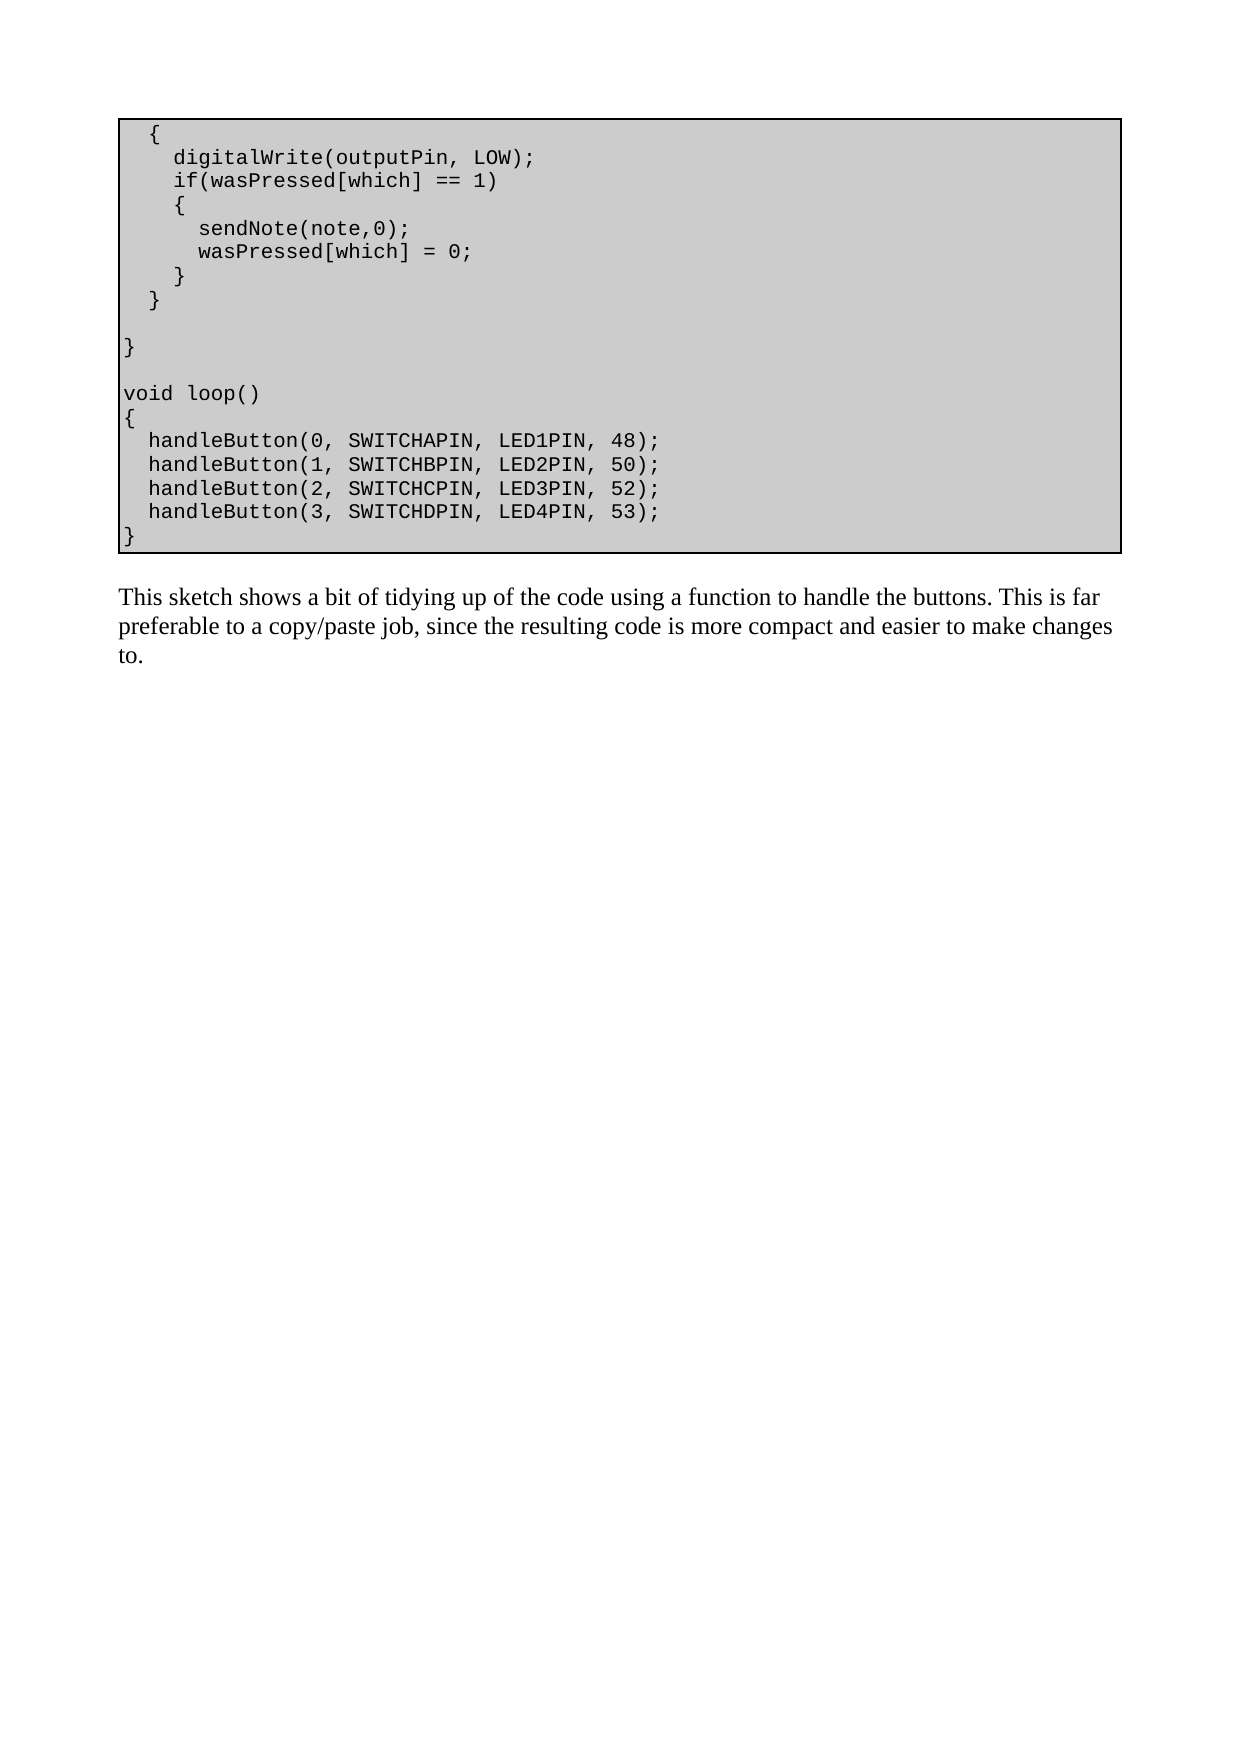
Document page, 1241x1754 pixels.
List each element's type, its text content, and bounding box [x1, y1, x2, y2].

text This sketch shows a bit of tidying up of the code using a function to handle the buttons. This is far preferable to a copy/paste job, since the resulting code is more compact and easier to make changes to. [118, 582, 1122, 669]
text } [120, 520, 1120, 552]
text { [120, 120, 1120, 142]
text { [120, 402, 1120, 426]
text handleButton(0, SWITCHAPIN, LED1PIN, 48); [120, 426, 1120, 449]
text } [120, 260, 1120, 284]
text digitalWrite(outputPin, LOW); [120, 142, 1120, 165]
text handleButton(1, SWITCHBPIN, LED2PIN, 50); [120, 449, 1120, 473]
text sendNote(note,0); [120, 213, 1120, 236]
text if(wasPressed[which] == 1) [120, 165, 1120, 189]
text wasPressed[which] = 0; [120, 236, 1120, 260]
text } [120, 331, 1120, 354]
text } [120, 284, 1120, 307]
text { [120, 189, 1120, 213]
text void loop() [120, 378, 1120, 402]
text handleButton(3, SWITCHDPIN, LED4PIN, 53); [120, 496, 1120, 520]
text handleButton(2, SWITCHCPIN, LED3PIN, 52); [120, 473, 1120, 496]
